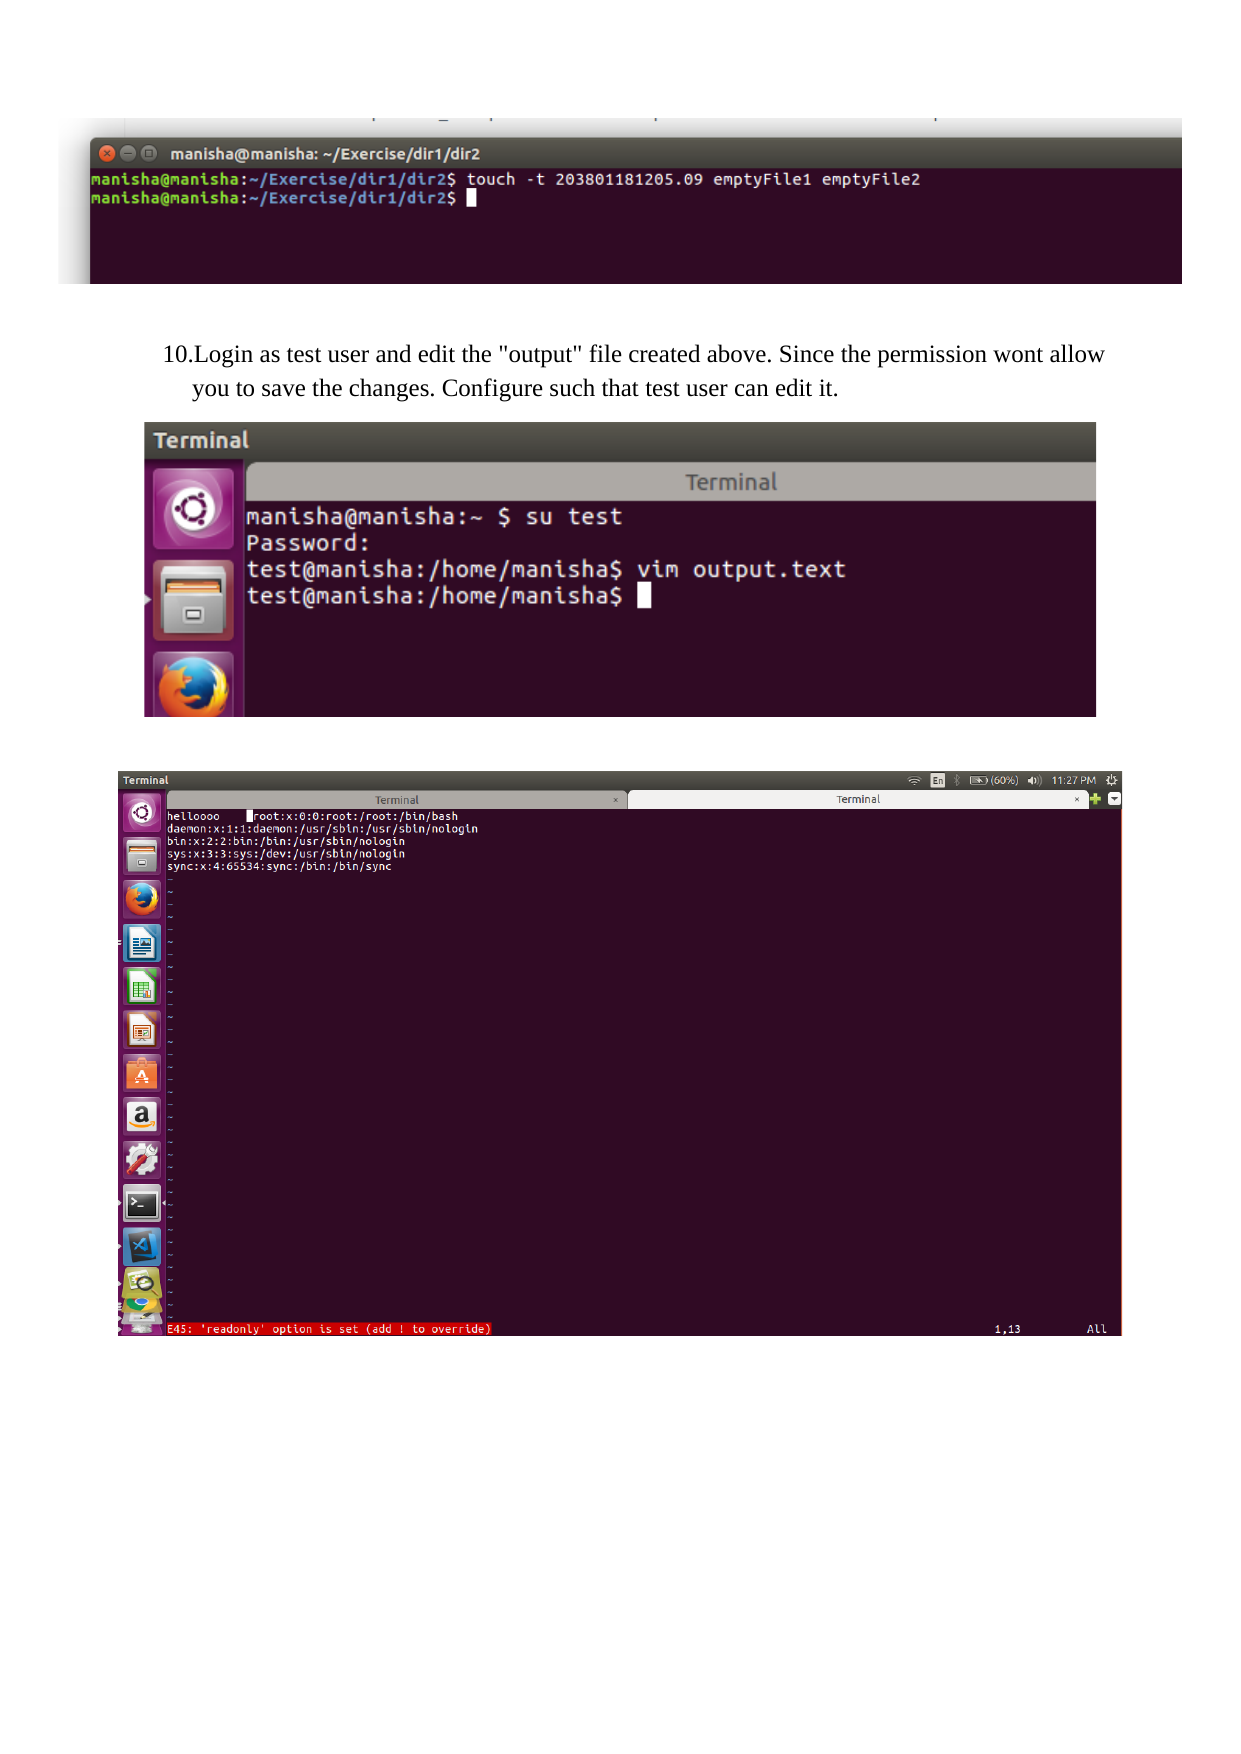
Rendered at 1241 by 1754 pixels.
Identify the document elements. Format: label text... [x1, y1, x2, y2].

list Login as test user and edit the "output" file created above. Since the permission wont allow you to save the changes. Configure such that test user can edit it. [162, 339, 1122, 402]
picture [118, 771, 1123, 1336]
picture [58, 118, 1182, 284]
